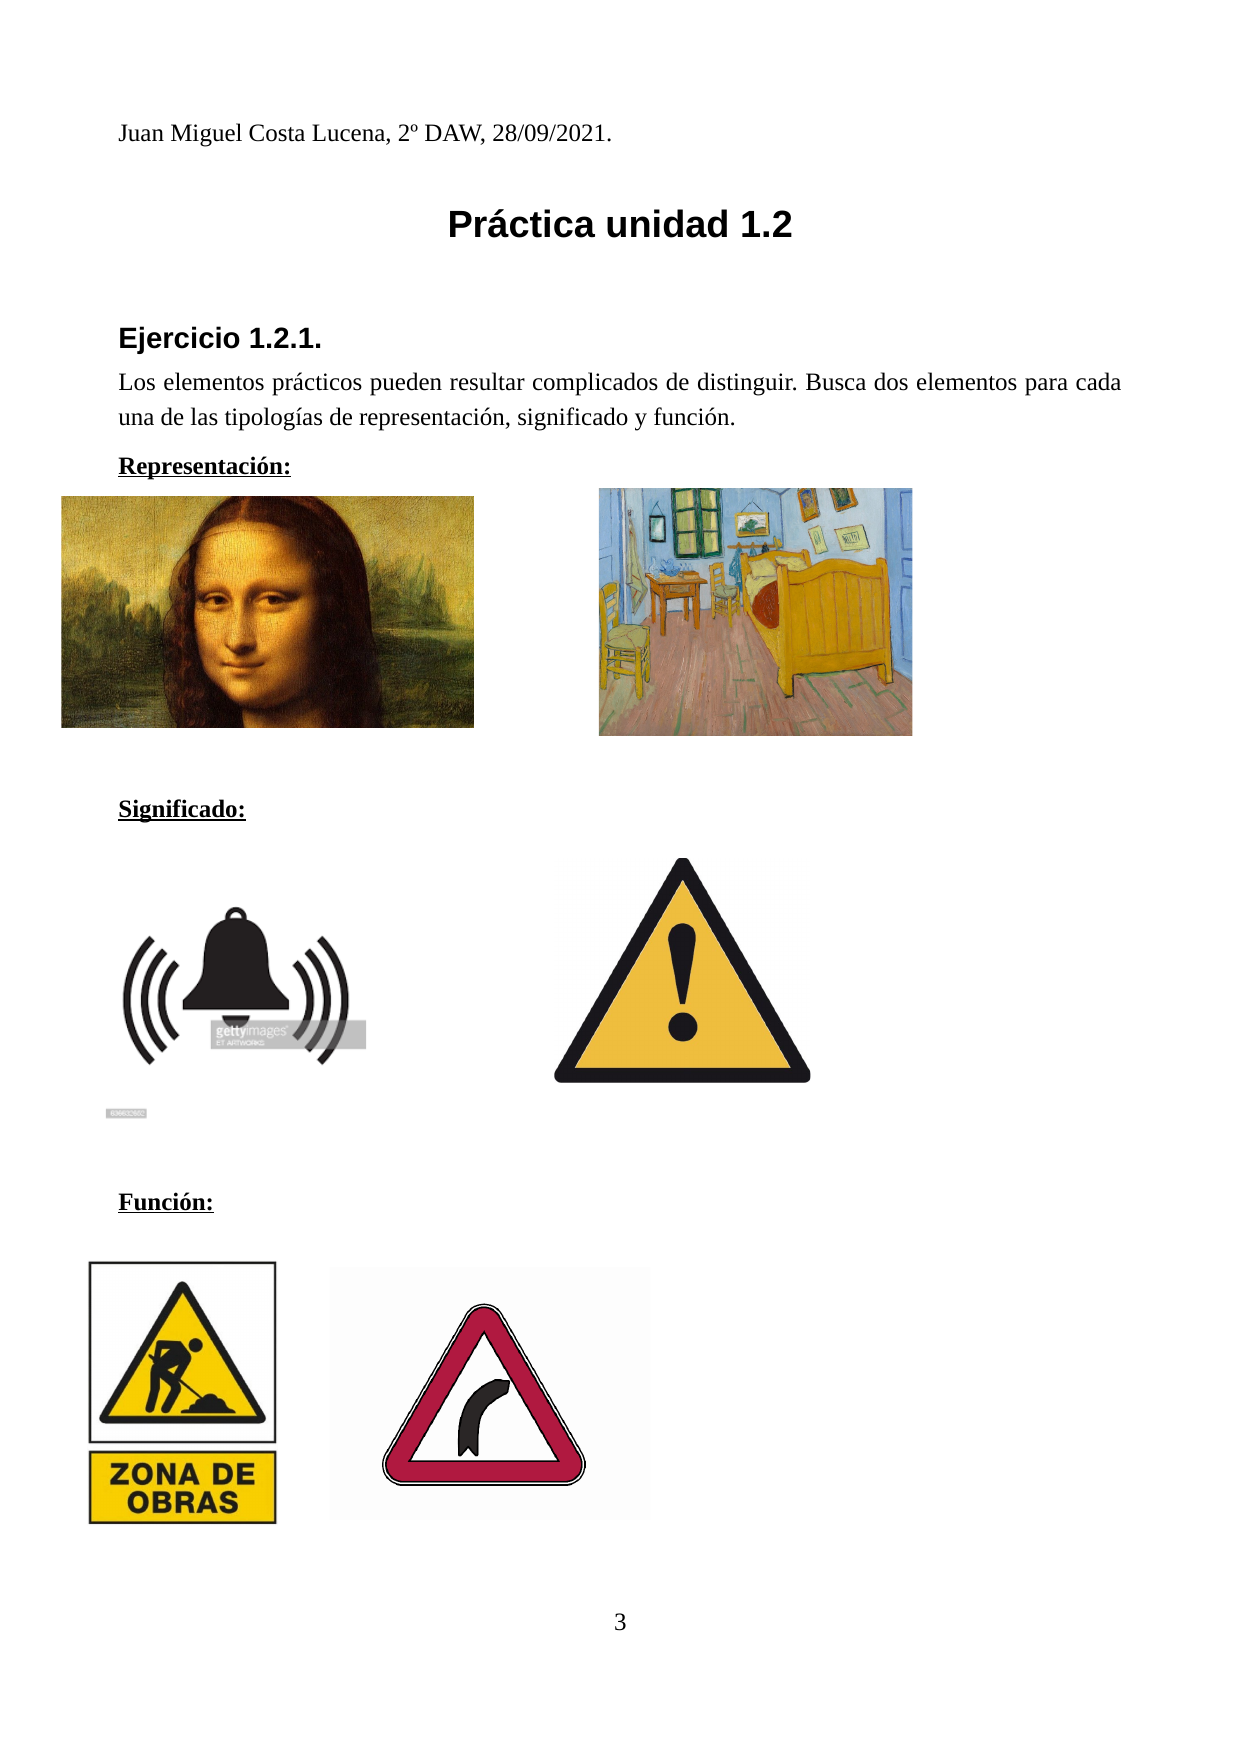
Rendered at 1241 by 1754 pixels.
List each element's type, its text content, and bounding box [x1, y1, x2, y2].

text Los elementos prácticos pueden resultar complicados de distinguir. Busca dos elementos para cada una de las tipologías de representación, significado y función. [118, 367, 1122, 431]
picture [554, 858, 811, 1083]
text Significado: [118, 794, 1122, 823]
picture [329, 1267, 651, 1520]
subtitle Práctica unidad 1.2 [118, 201, 1122, 245]
picture [105, 861, 367, 1122]
subtitle Ejercicio 1.2.1. [118, 321, 1122, 355]
picture [87, 1260, 278, 1526]
picture [61, 496, 474, 728]
text Función: [118, 1187, 1122, 1216]
picture [598, 488, 913, 736]
text Representación: [118, 451, 1122, 480]
